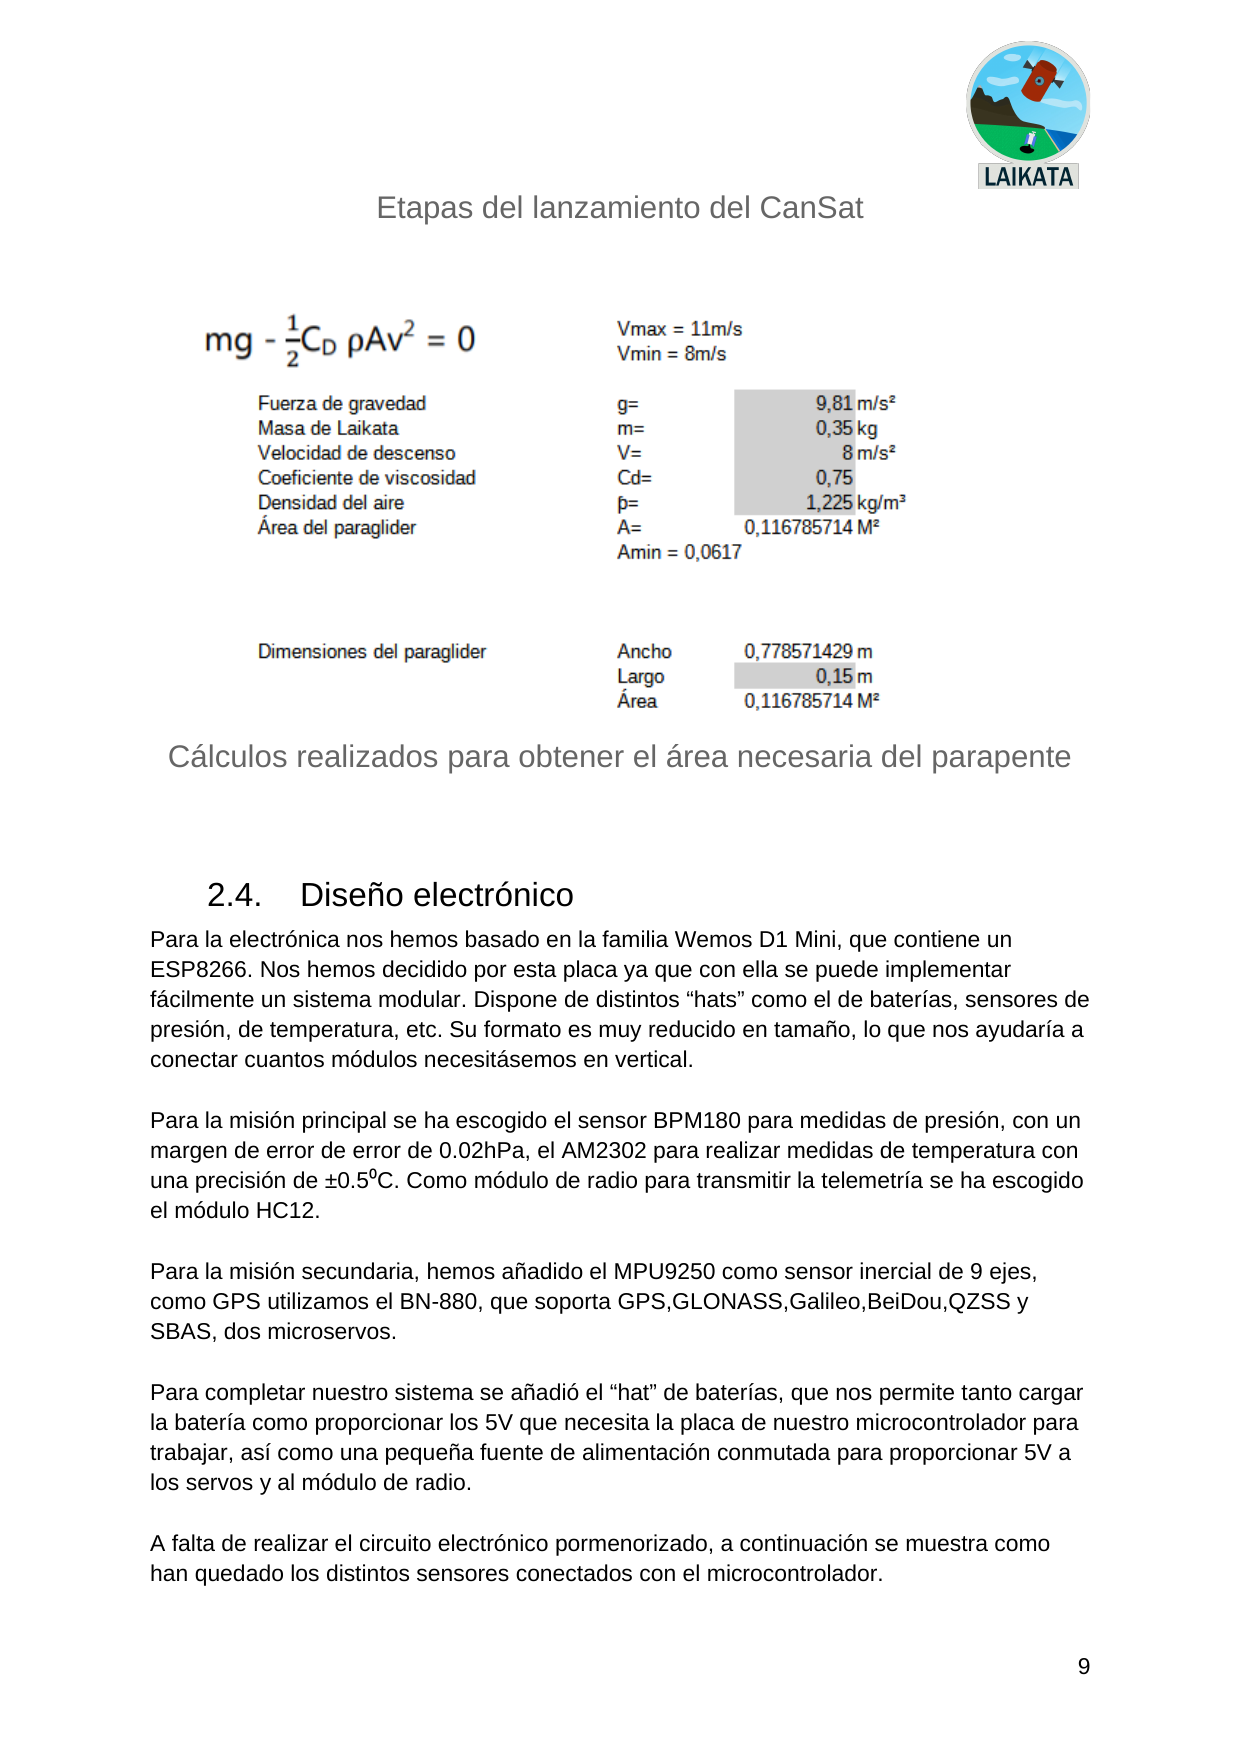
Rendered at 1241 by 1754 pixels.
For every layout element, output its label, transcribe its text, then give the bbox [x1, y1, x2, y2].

subtitle Diseño electrónico [262, 875, 1090, 913]
subtitle Etapas del lanzamiento del CanSat [150, 189, 1090, 225]
text Para la misión secundaria, hemos añadido el MPU9250 como sensor inercial de 9 ejes, como GPS utilizamos el BN-880, que soporta GPS,GLONASS,Galileo,BeiDou,QZSS y SBAS, dos microservos. [150, 1258, 1090, 1345]
text Para la misión principal se ha escogido el sensor BPM180 para medidas de presión, con un margen de error de error de 0.02hPa, el AM2302 para realizar medidas de temperatura con una precisión de ±0.5⁰C. Como módulo de radio para transmitir la telemetría se ha escogido el módulo HC12. [150, 1107, 1090, 1224]
text A falta de realizar el circuito electrónico pormenorizado, a continuación se muestra como han quedado los distintos sensores conectados con el microcontrolador. [150, 1530, 1090, 1586]
subtitle Cálculos realizados para obtener el área necesaria del parapente [150, 738, 1090, 774]
picture [150, 258, 1091, 734]
text Para la electrónica nos hemos basado en la familia Wemos D1 Mini, que contiene un ESP8266. Nos hemos decidido por esta placa ya que con ella se puede implementar fácilmente un sistema modular. Dispone de distintos “hats” como el de baterías, sensores de presión, de temperatura, etc. Su formato es muy reducido en tamaño, lo que nos ayudaría a conectar cuantos módulos necesitásemos en vertical. [150, 926, 1090, 1073]
picture [966, 41, 1091, 189]
text Para completar nuestro sistema se añadió el “hat” de baterías, que nos permite tanto cargar la batería como proporcionar los 5V que necesita la placa de nuestro microcontrolador para trabajar, así como una pequeña fuente de alimentación conmutada para proporcionar 5V a los servos y al módulo de radio. [150, 1379, 1090, 1496]
